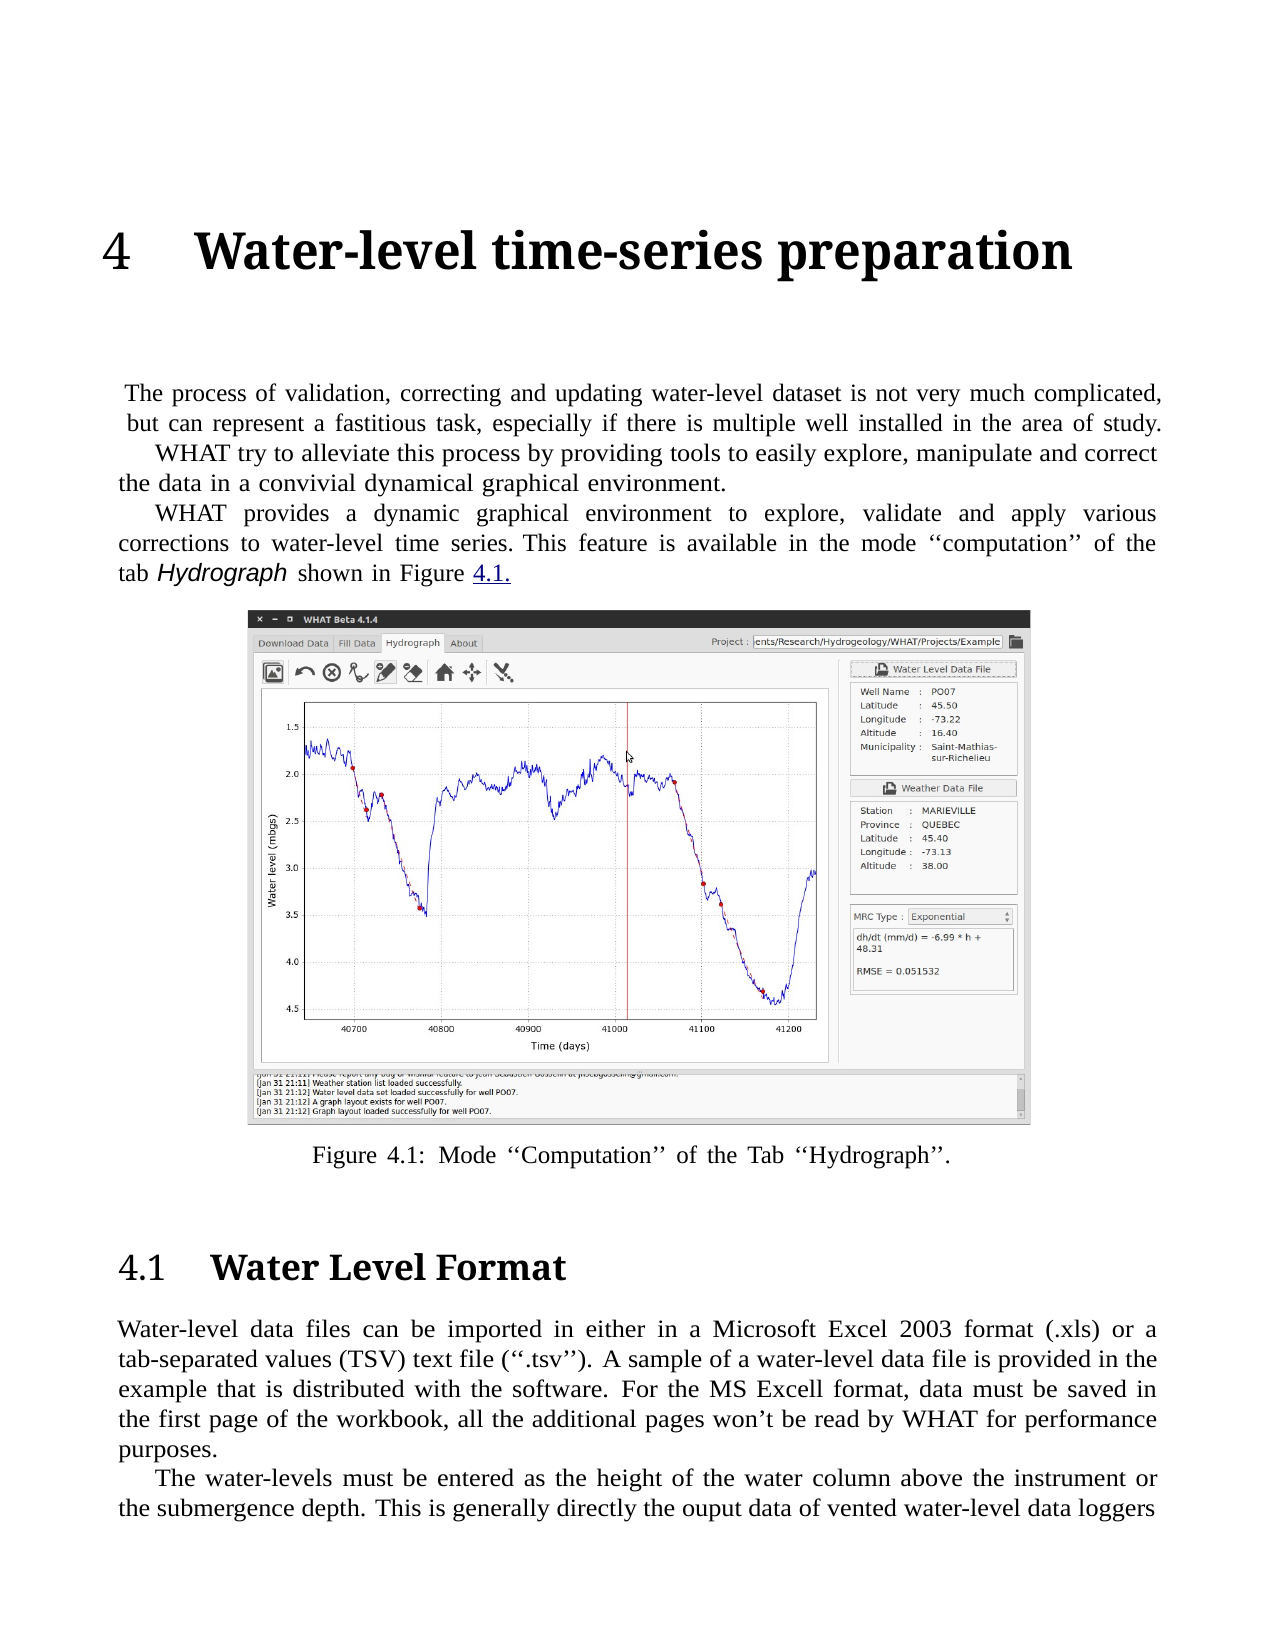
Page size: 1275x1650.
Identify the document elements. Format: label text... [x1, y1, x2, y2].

text The water-levels must be entered as the height of the water column above the instrument or the submergence depth. This is generally directly the ouput data of vented water-level data loggers [118, 1463, 1158, 1522]
text WHAT try to alleviate this process by providing tools to easily explore, manipulate and correct the data in a convivial dynamical graphical environment. [118, 438, 1158, 497]
text Figure 4.1: Mode ‘‘Computation’’ of the Tab ‘‘Hydrograph’’. [312, 1140, 1173, 1169]
list Water Level Format [118, 1242, 1173, 1290]
list Water-level time-series preparation [102, 214, 1173, 284]
text WHAT provides a dynamic graphical environment to explore, validate and apply various corrections to water-level time series. This feature is available in the mode ‘‘computation’’ of the tab Hydrograph shown in Figure 4.1. [118, 498, 1157, 586]
text Water-level data files can be imported in either in a Microsoft Excel 2003 format (.xls) or a tab-separated values (TSV) text file (‘‘.tsv’’). A sample of a water-level data file is provided in the example that is distributed with the software. For the MS Excell format, data must be saved in the first page of the workbook, all the additional pages won’t be read by WHAT for performance purposes. [117, 1314, 1157, 1462]
picture [247, 610, 1031, 1125]
text The process of validation, correcting and updating water-level dataset is not very much complicated, but can represent a fastitious task, especially if there is multiple well installed in the area of study. [117, 378, 1162, 437]
